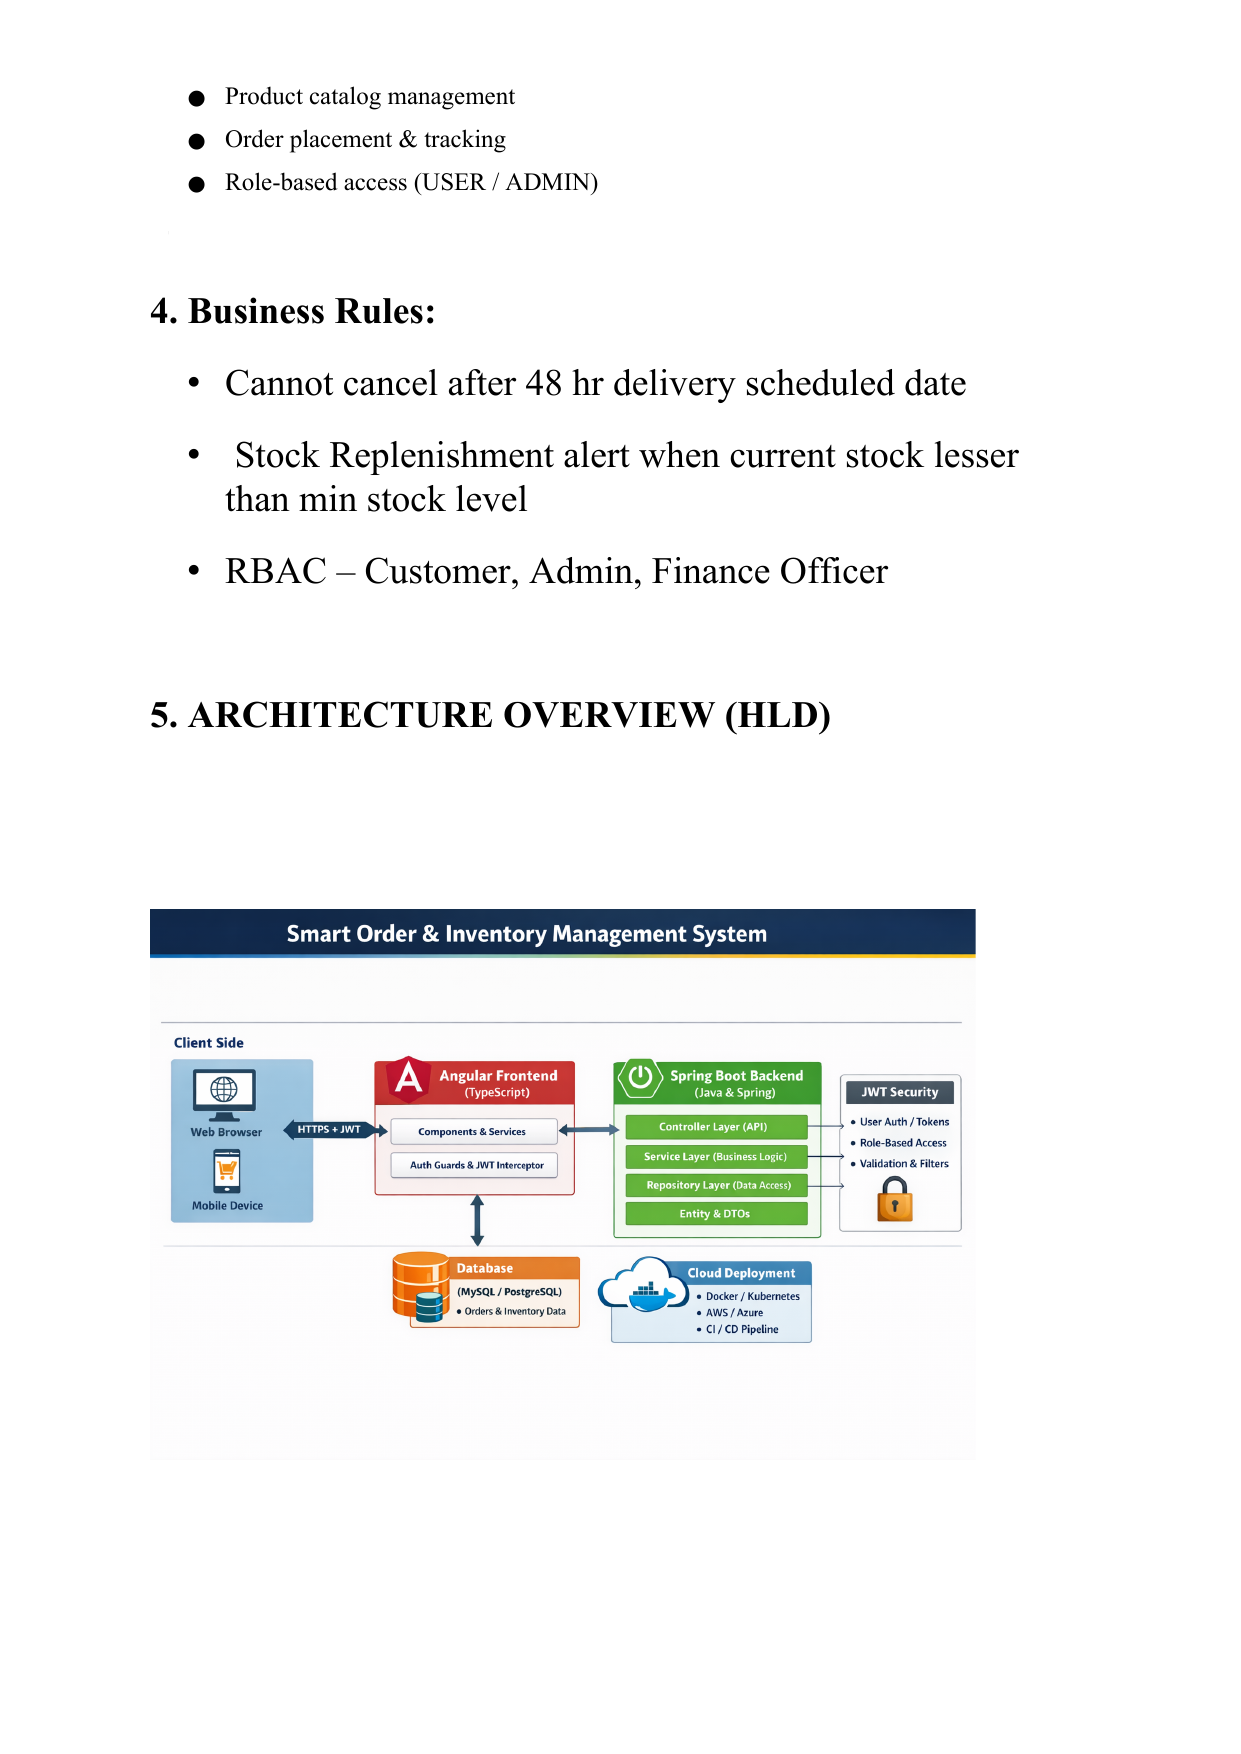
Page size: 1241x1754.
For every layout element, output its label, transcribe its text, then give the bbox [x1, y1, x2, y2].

list Role-based access (USER / ADMIN) [187, 159, 1090, 202]
text 5. ARCHITECTURE OVERVIEW (HLD) [150, 693, 1090, 736]
list Stock Replenishment alert when current stock lesser than min stock level [187, 433, 1090, 519]
list Order placement & tracking [187, 117, 1090, 159]
list Cannot cancel after 48 hr delivery scheduled date [187, 361, 1090, 404]
list RBAC – Customer, Admin, Finance Officer [187, 548, 1090, 591]
text 4. Business Rules: [150, 288, 1090, 331]
picture [150, 909, 976, 1460]
list Product catalog management [187, 74, 1090, 117]
